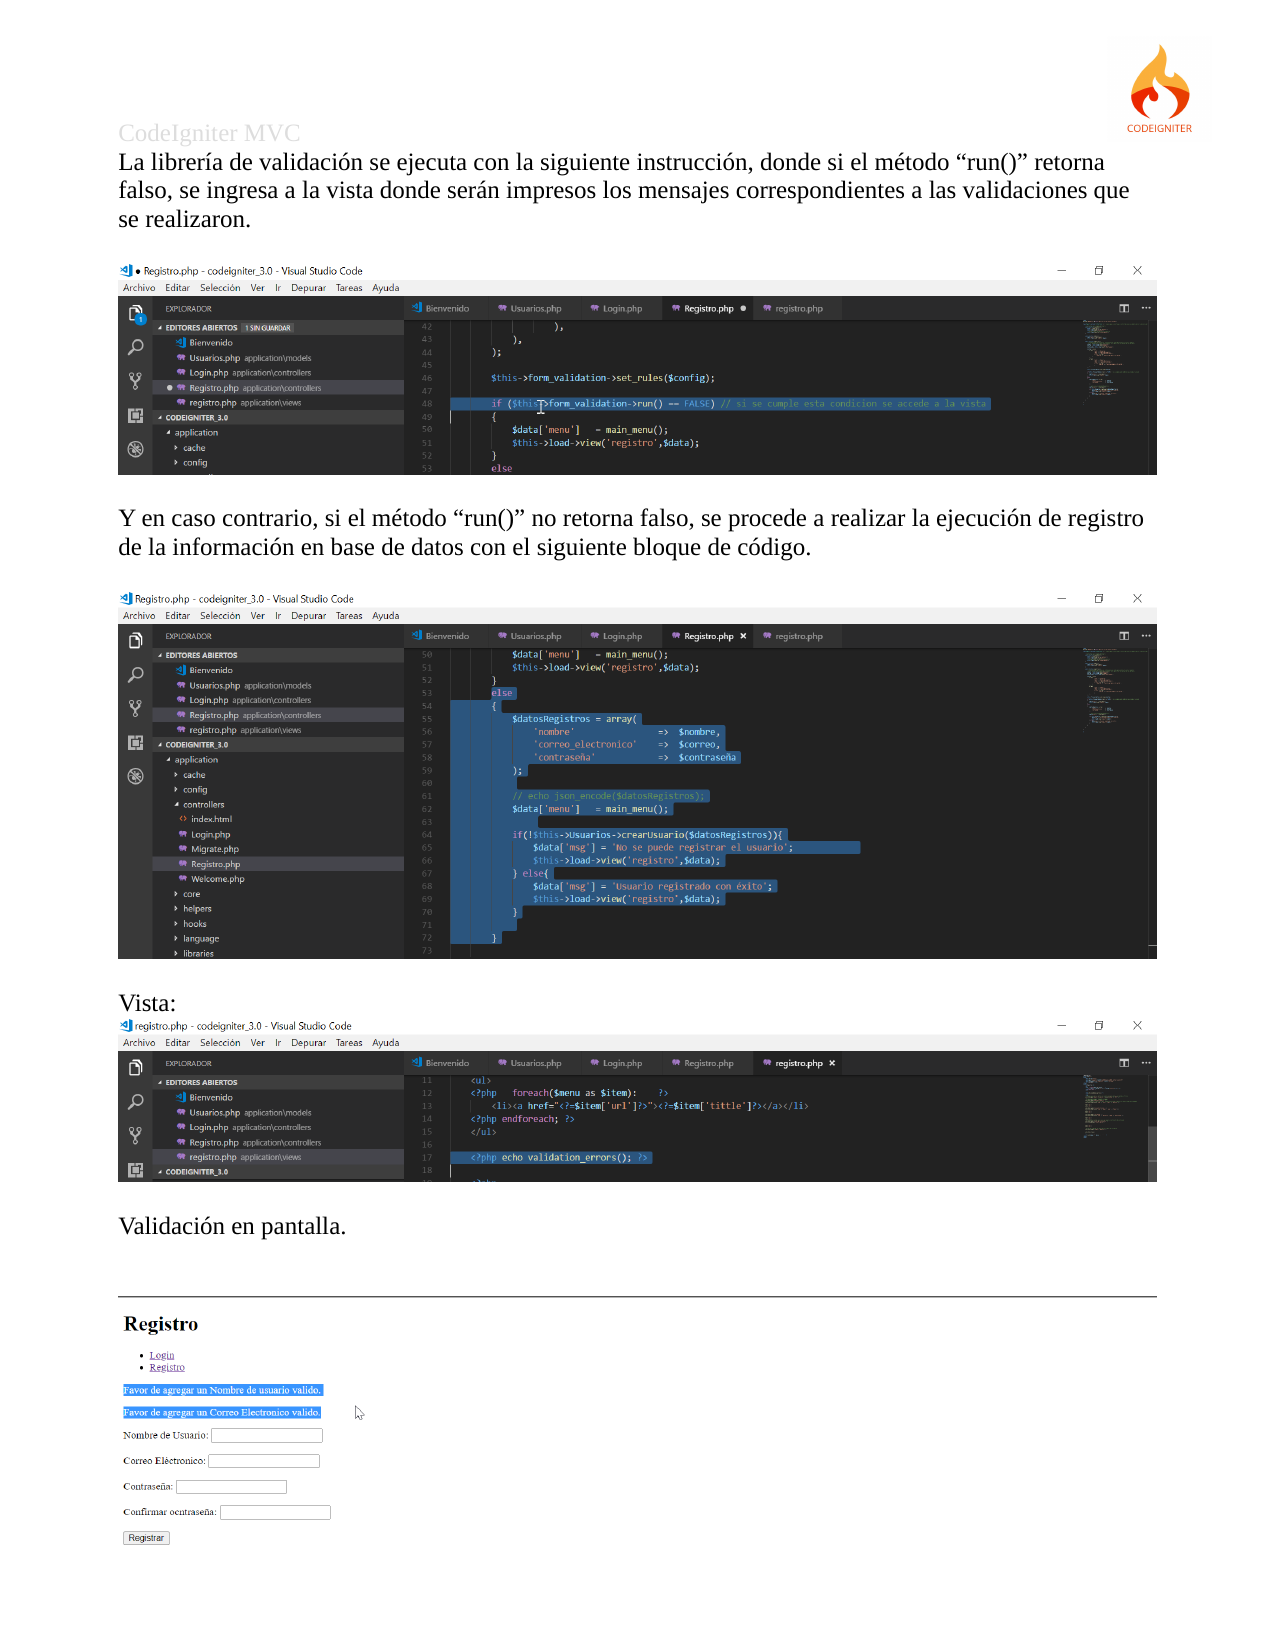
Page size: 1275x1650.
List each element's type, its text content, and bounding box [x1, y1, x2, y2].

picture [118, 1016, 1157, 1182]
text La librería de validación se ejecuta con la siguiente instrucción, donde si el método “run()” retorna falso, se ingresa a la vista donde serán impresos los mensajes correspondientes a las validaciones que se realizaron. [118, 147, 1157, 233]
picture [1107, 36, 1213, 142]
text Vista: [118, 988, 1157, 1016]
picture [118, 261, 1157, 475]
picture [118, 1296, 1157, 1558]
text Validación en pantalla. [118, 1211, 1157, 1239]
text Y en caso contrario, si el método “run()” no retorna falso, se procede a realizar la ejecución de registro de la información en base de datos con el siguiente bloque de código. [118, 503, 1157, 561]
picture [118, 589, 1157, 959]
